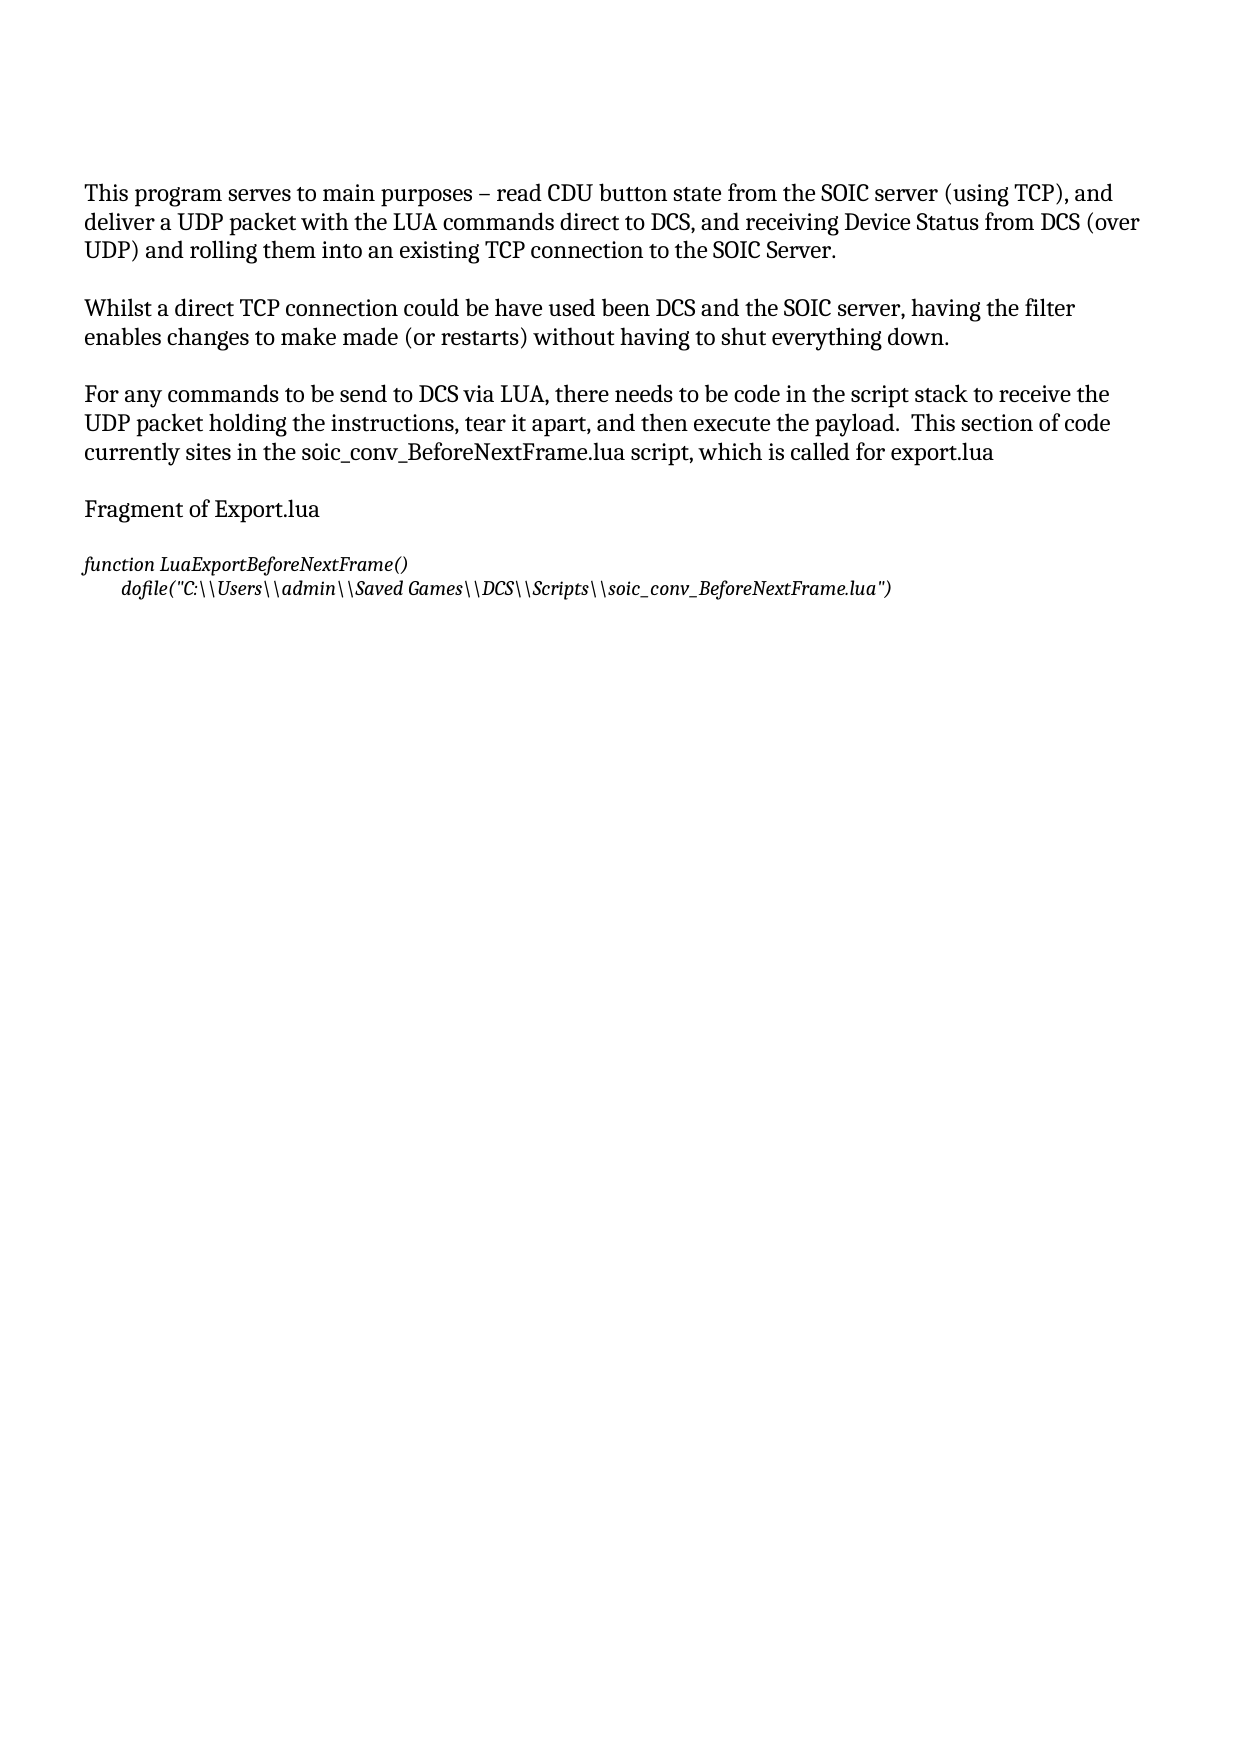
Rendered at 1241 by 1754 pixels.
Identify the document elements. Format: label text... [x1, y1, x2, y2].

text Whilst a direct TCP connection could be have used been DCS and the SOIC server, having the filter enables changes to make made (or restarts) without having to shut everything down. [84, 294, 1148, 351]
text Fragment of Export.lua [84, 495, 1148, 524]
text dofile("C:\\Users\\admin\\Saved Games\\DCS\\Scripts\\soic_conv_BeforeNextFrame.lua") [84, 576, 1148, 600]
text function LuaExportBeforeNextFrame() [84, 552, 1148, 576]
text For any commands to be send to DCS via LUA, there needs to be code in the script stack to receive the UDP packet holding the instructions, tear it apart, and then execute the payload. This section of code currently sites in the soic_conv_BeforeNextFrame.lua script, which is called for export.lua [84, 380, 1148, 466]
text This program serves to main purposes – read CDU button state from the SOIC server (using TCP), and deliver a UDP packet with the LUA commands direct to DCS, and receiving Device Status from DCS (over UDP) and rolling them into an existing TCP connection to the SOIC Server. [84, 179, 1148, 265]
